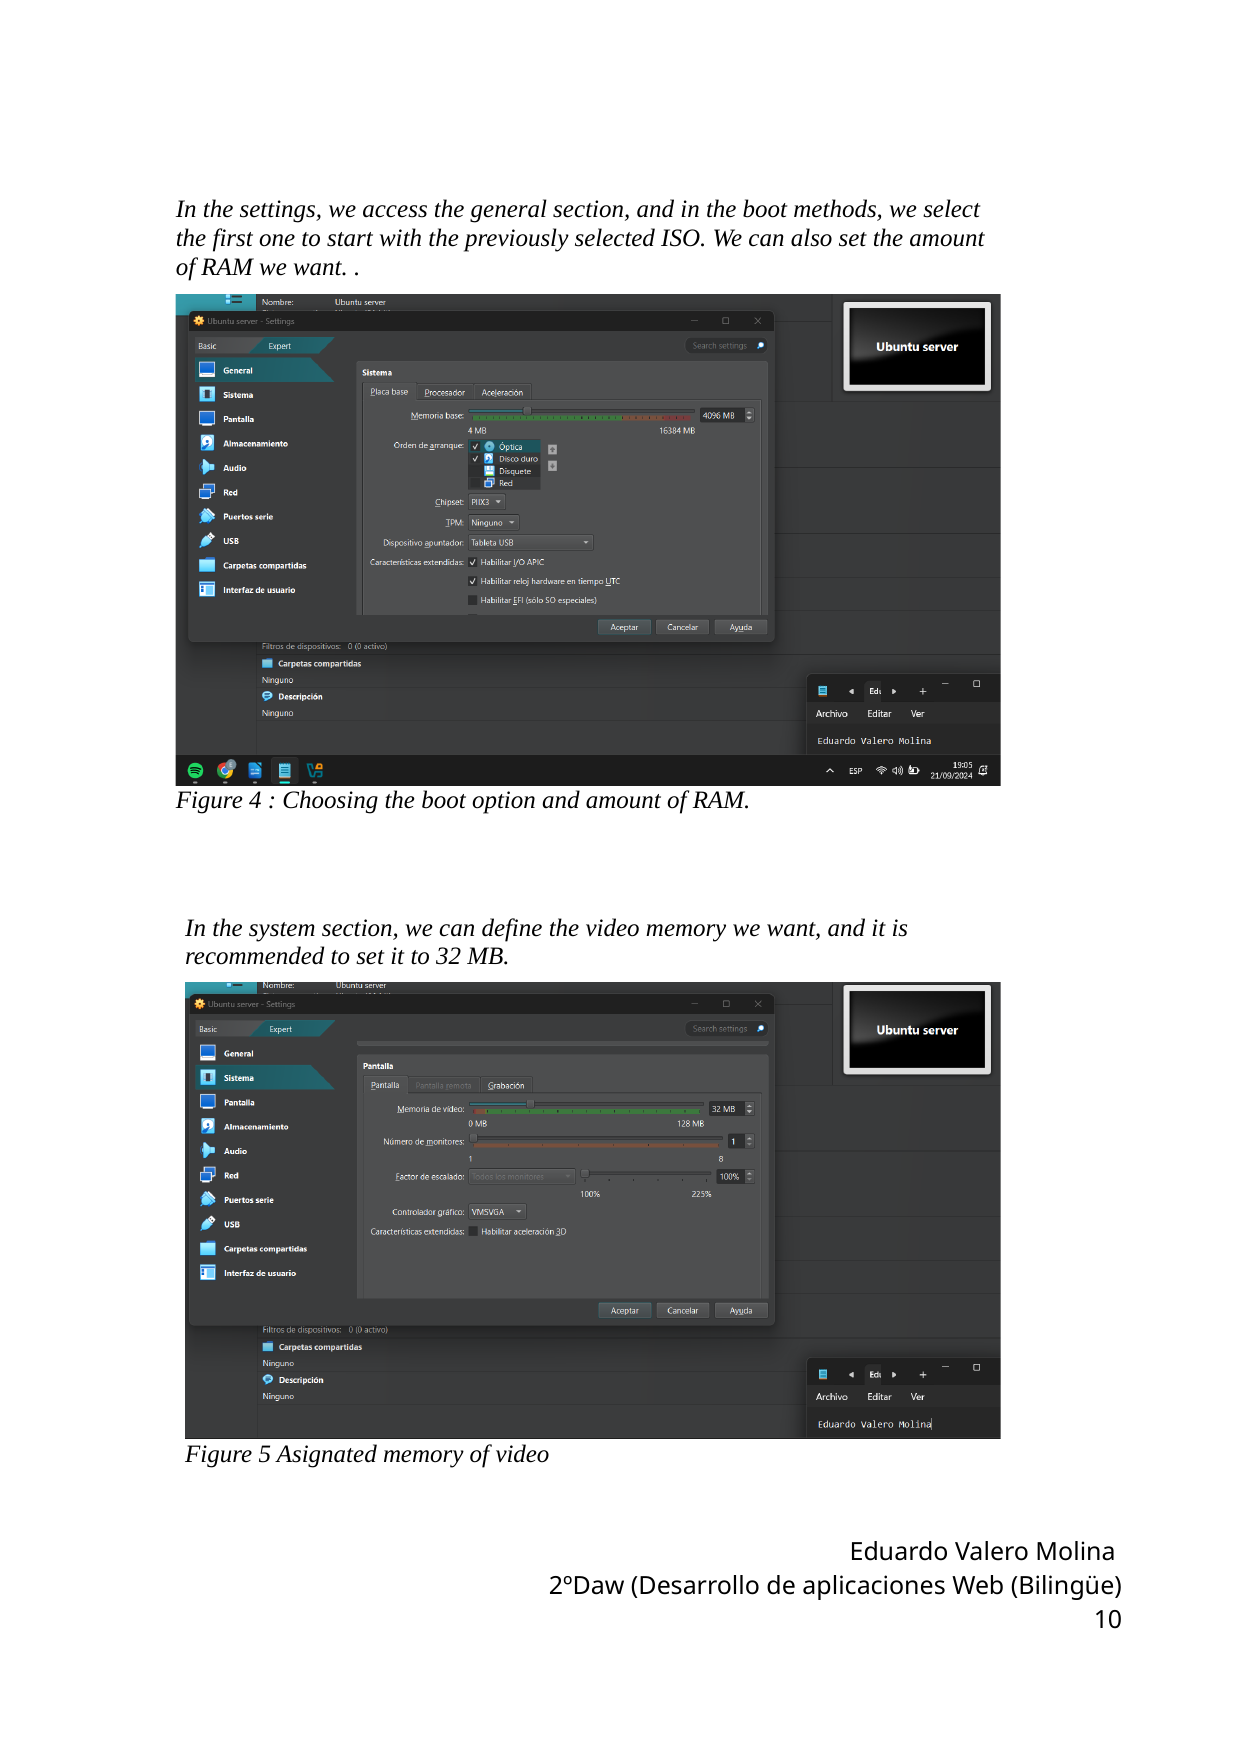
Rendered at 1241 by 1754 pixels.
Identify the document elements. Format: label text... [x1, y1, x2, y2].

text Figure 4 : Choosing the boot option and amount of RAM. [176, 786, 1001, 872]
text Figure 5 Asignated memory of video [185, 1439, 1001, 1468]
text In the settings, we access the general section, and in the boot methods, we select the first one to start with the previously selected ISO. We can also set the amount of RAM we want. . [176, 194, 1001, 293]
picture [175, 294, 1001, 786]
text In the system section, we can define the video memory we want, and it is recommended to set it to 32 MB. [185, 913, 1001, 982]
picture [185, 982, 1001, 1439]
